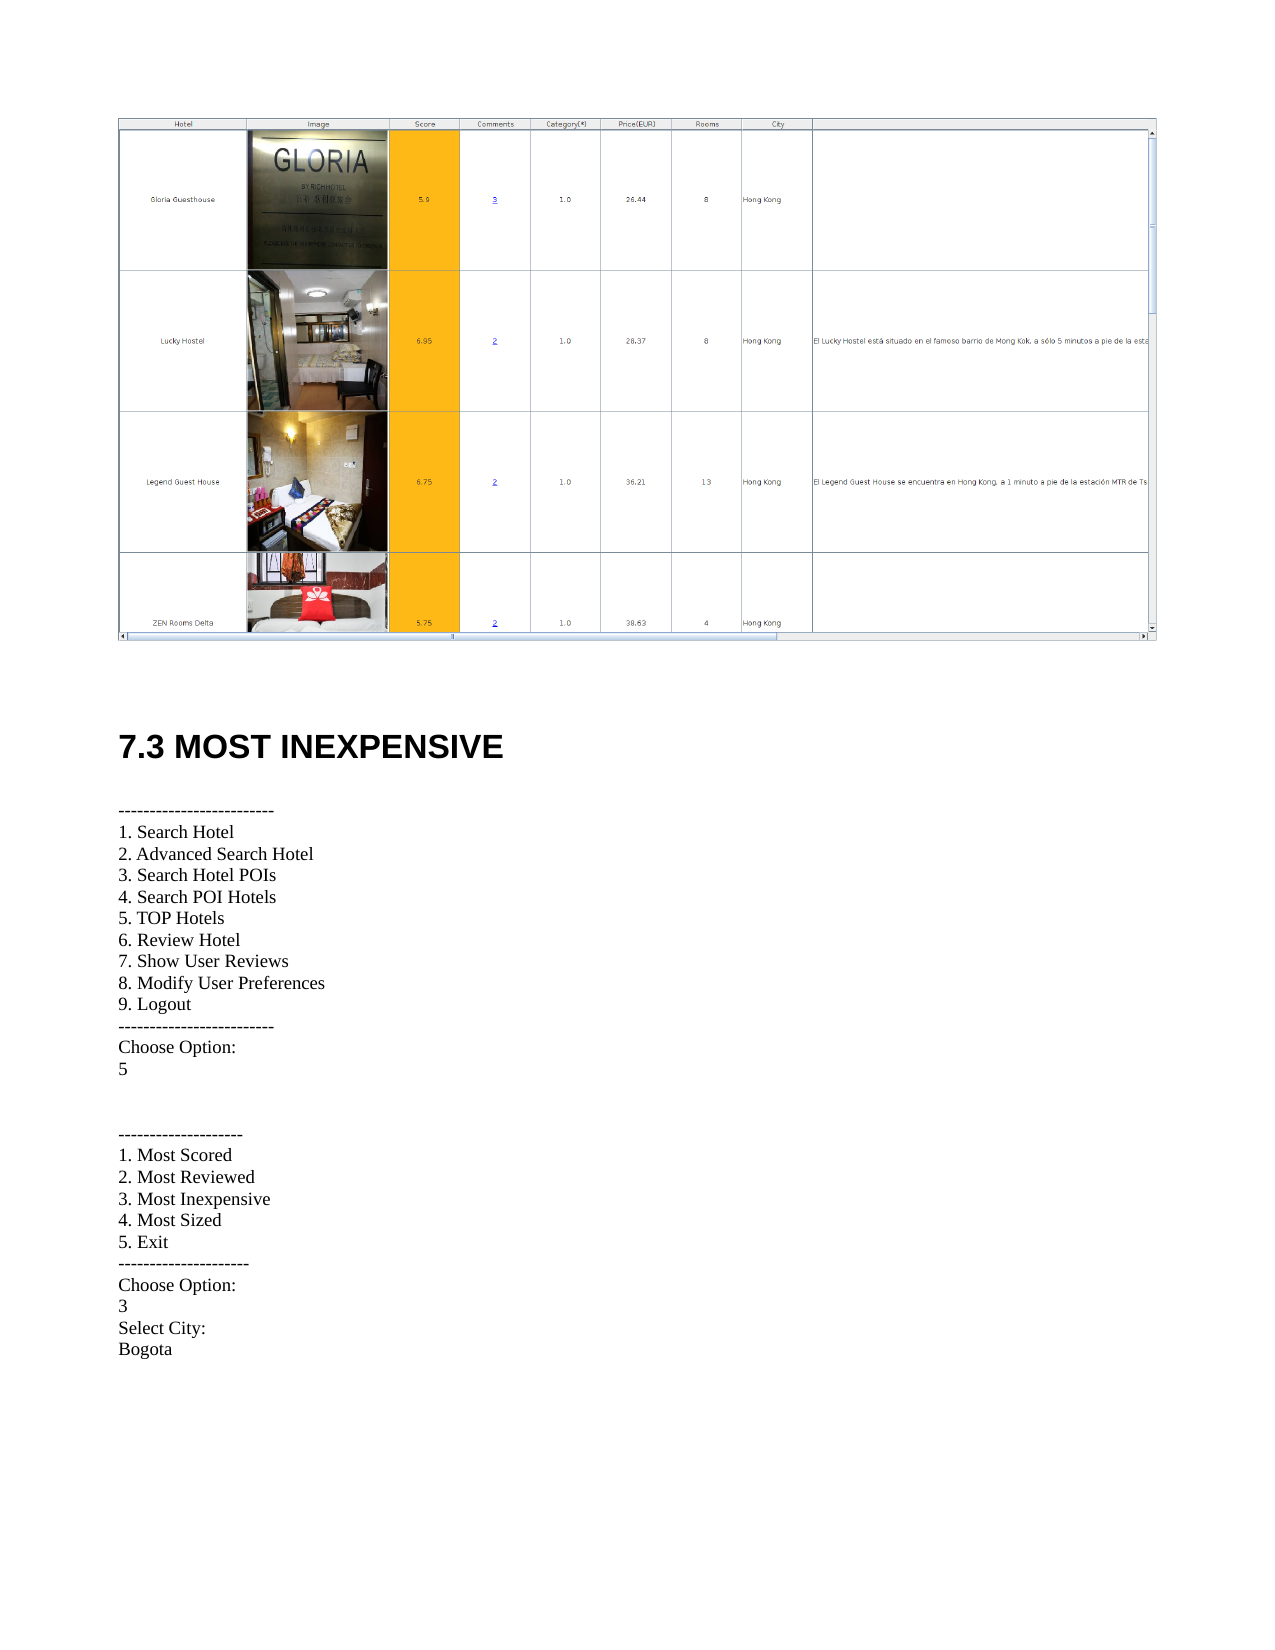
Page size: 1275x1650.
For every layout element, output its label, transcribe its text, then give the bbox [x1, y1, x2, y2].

text Select City: [118, 1317, 1157, 1338]
text 2. Advanced Search Hotel [118, 842, 1157, 864]
text 5. Exit [118, 1231, 1157, 1252]
text Choose Option: [118, 1036, 1157, 1058]
text 4. Most Sized [118, 1209, 1157, 1231]
text Choose Option: [118, 1274, 1157, 1295]
text 8. Modify User Preferences [118, 972, 1157, 993]
text ------------------------- [118, 1015, 1157, 1036]
text 6. Review Hotel [118, 929, 1157, 950]
text ------------------------- [118, 799, 1157, 821]
text Bogota [118, 1338, 1157, 1360]
text 3. Search Hotel POIs [118, 864, 1157, 886]
text -------------------- [118, 1123, 1157, 1144]
text 2. Most Reviewed [118, 1166, 1157, 1187]
text 9. Logout [118, 993, 1157, 1015]
text --------------------- [118, 1252, 1157, 1274]
text 3. Most Inexpensive [118, 1187, 1157, 1209]
text 5. TOP Hotels [118, 907, 1157, 929]
text 1. Most Scored [118, 1144, 1157, 1166]
text 3 [118, 1295, 1157, 1317]
text 4. Search POI Hotels [118, 886, 1157, 907]
text 1. Search Hotel [118, 821, 1157, 842]
subtitle 7.3 MOST INEXPENSIVE [118, 727, 1157, 765]
text 7. Show User Reviews [118, 950, 1157, 972]
picture [118, 118, 1157, 641]
text 5 [118, 1058, 1157, 1079]
